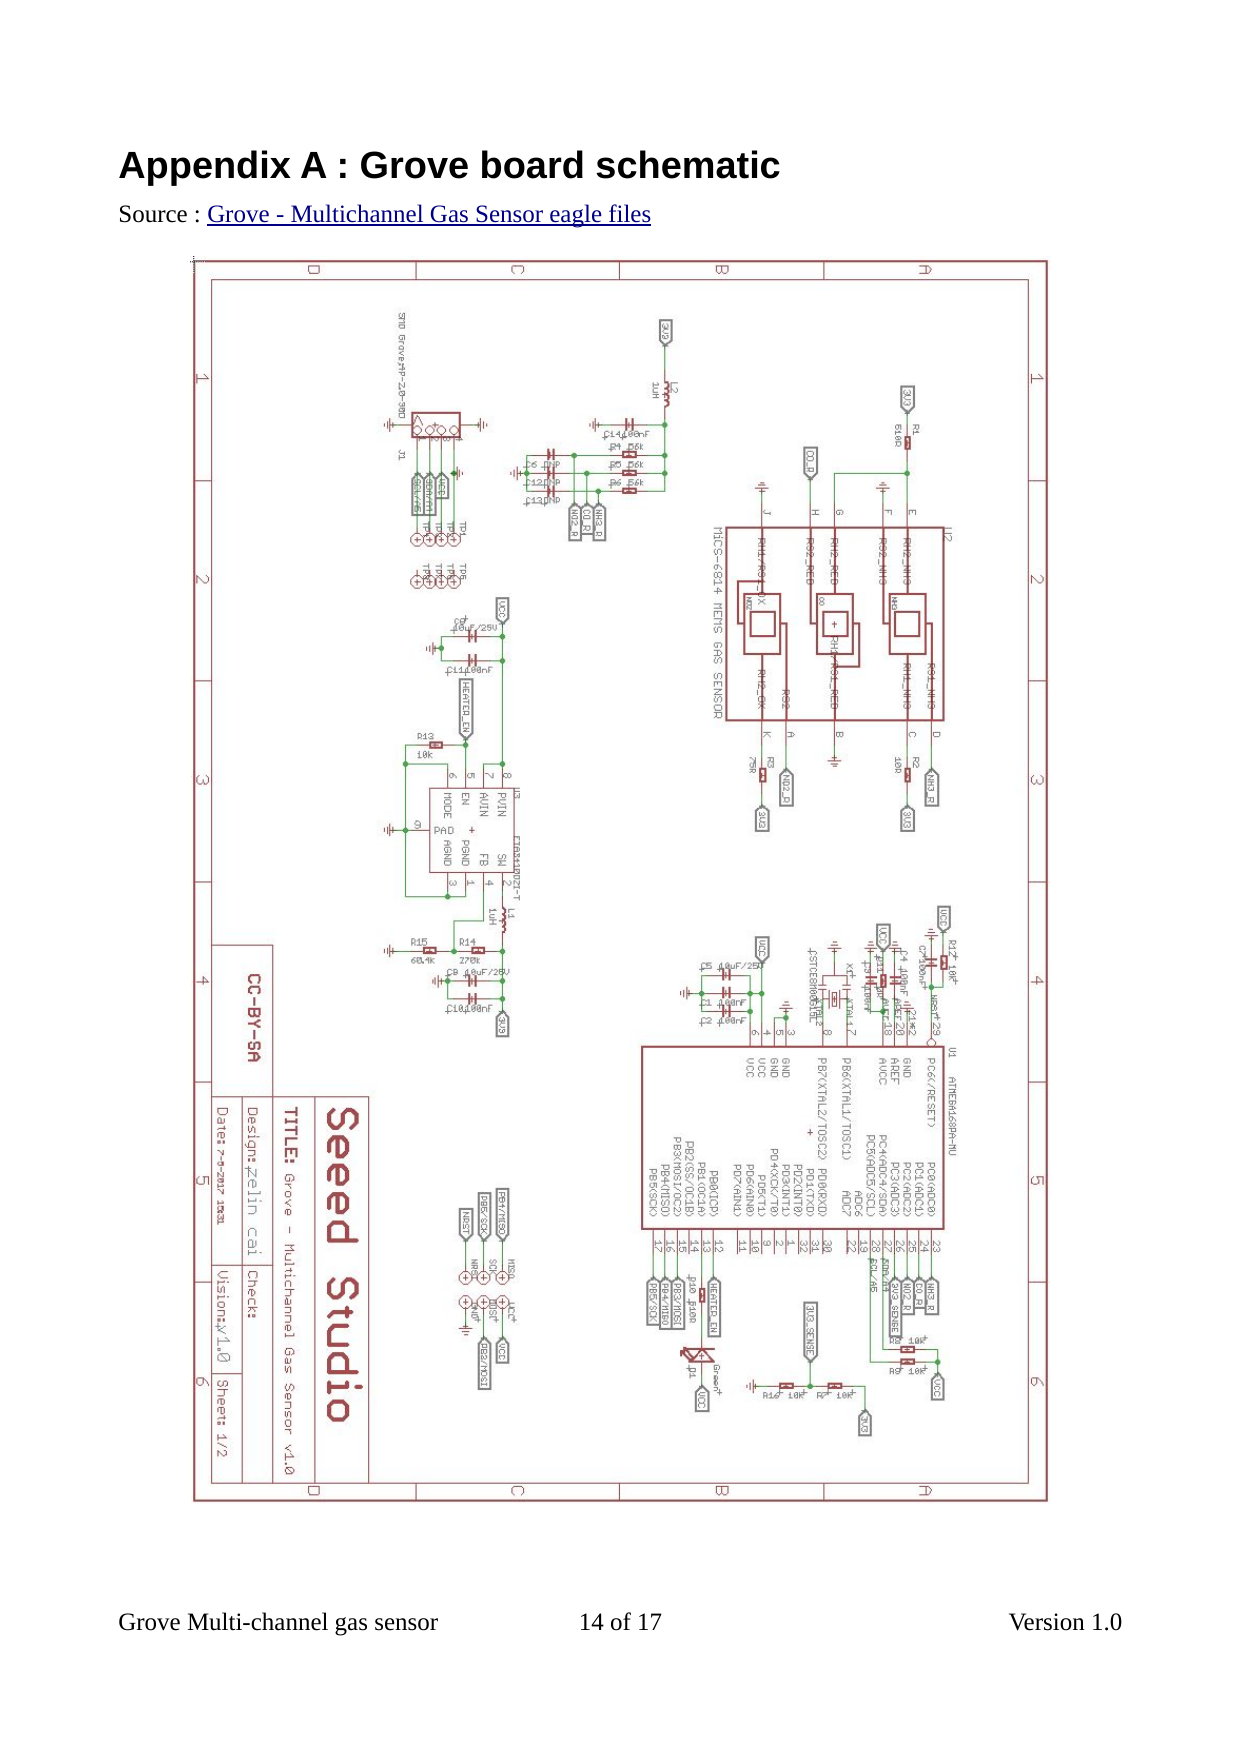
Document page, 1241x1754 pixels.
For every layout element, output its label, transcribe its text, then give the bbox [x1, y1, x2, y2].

picture [190, 256, 1051, 1508]
text Source : Grove - Multichannel Gas Sensor eagle files [118, 199, 1122, 228]
subtitle Appendix A : Grove board schematic [118, 143, 1122, 187]
